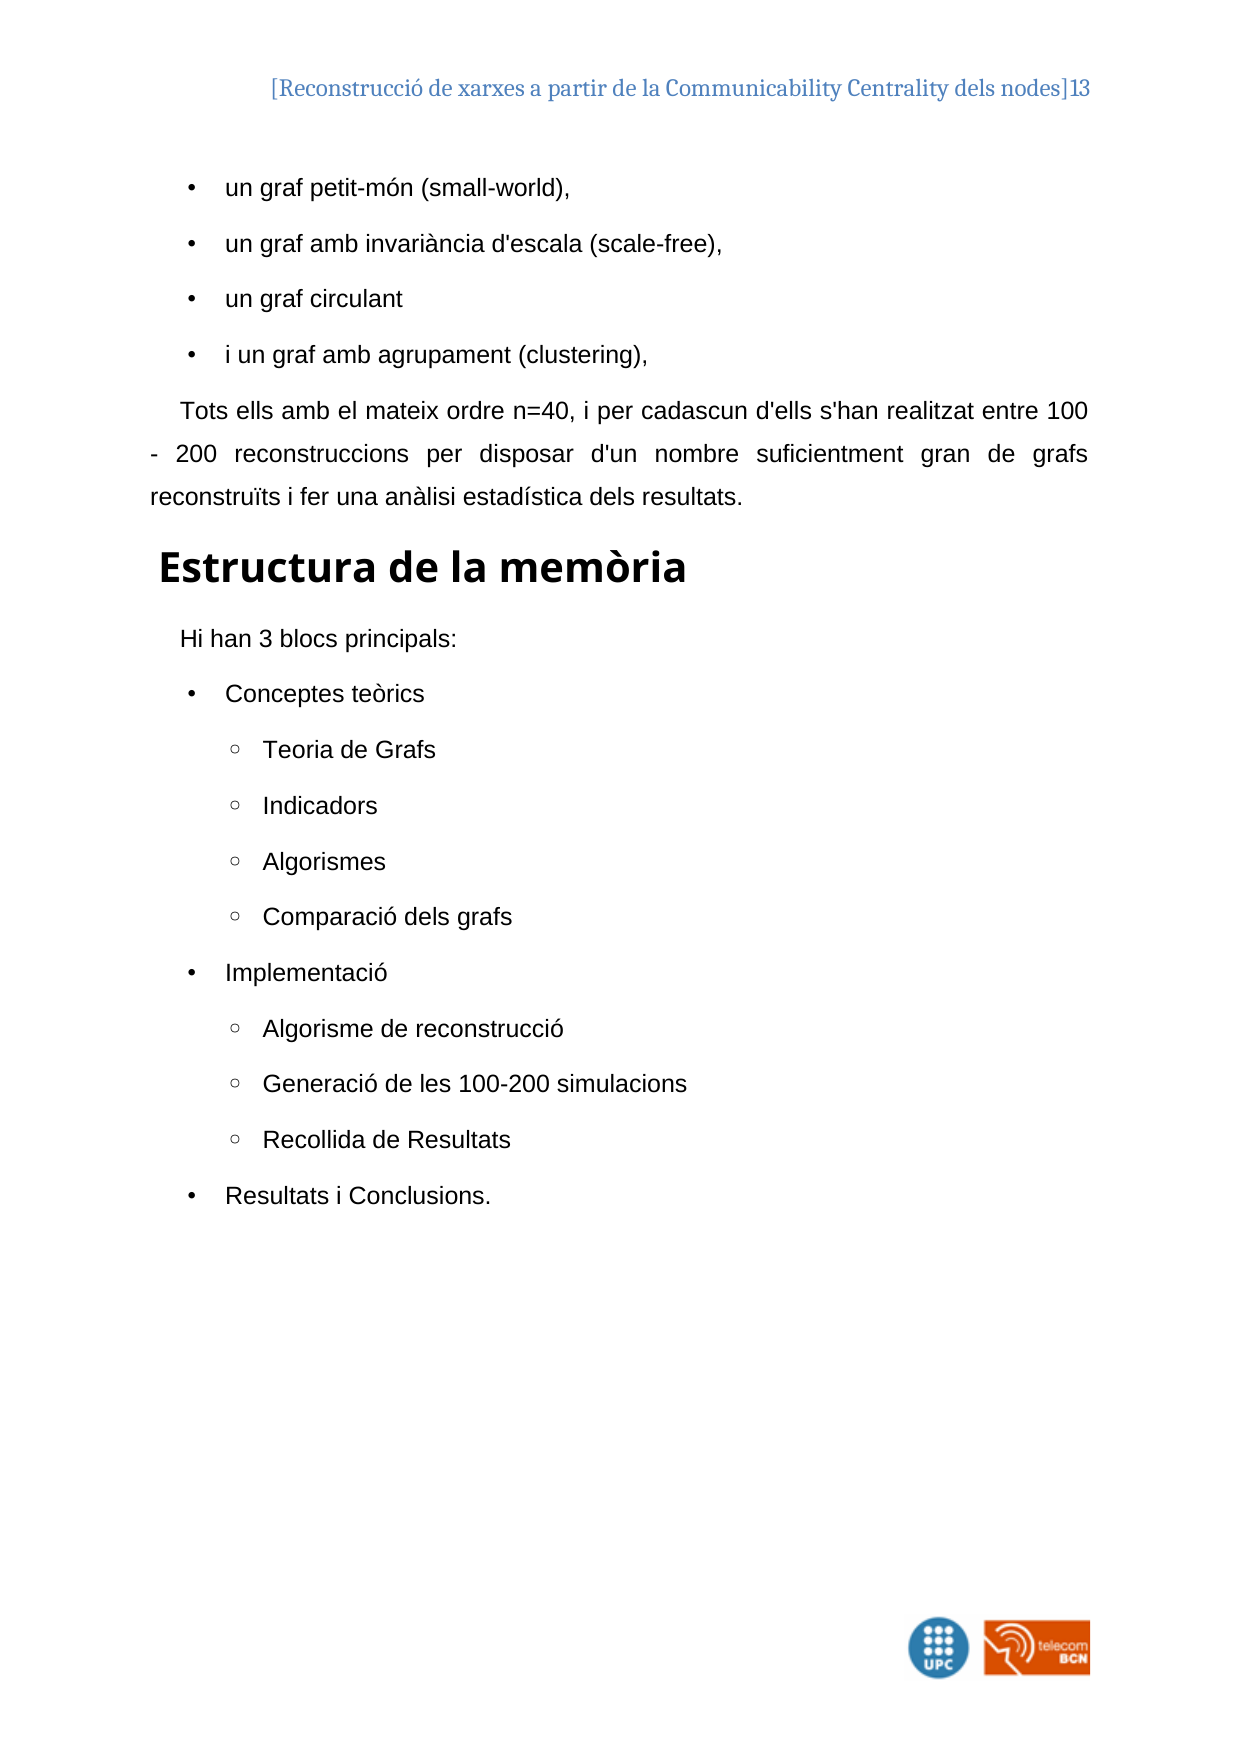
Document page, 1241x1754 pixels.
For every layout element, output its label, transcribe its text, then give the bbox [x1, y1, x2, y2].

list Indicadors [225, 791, 1090, 820]
picture [904, 1614, 1091, 1681]
list un graf amb invariància d'escala (scale-free), [187, 229, 1090, 257]
text Tots ells amb el mateix ordre n=40, i per cadascun d'ells s'han realitzat entre 100 - 200 reconstruccions per disposar d'un nombre suficientment gran de grafs reconstruïts i fer una anàlisi estadística dels resultats. [150, 396, 1090, 511]
list Resultats i Conclusions. [187, 1181, 1090, 1210]
list Conceptes teòrics [187, 679, 1090, 708]
list i un graf amb agrupament (clustering), [187, 340, 1090, 369]
list Algorismes [225, 847, 1090, 875]
list Teoria de Grafs [225, 735, 1090, 764]
list Algorisme de reconstrucció [225, 1014, 1090, 1043]
subtitle Estructura de la memòria [158, 538, 1090, 594]
list Generació de les 100-200 simulacions [225, 1069, 1090, 1098]
list Implementació [187, 958, 1090, 987]
list un graf petit-món (small-world), [187, 173, 1090, 202]
list Comparació dels grafs [225, 902, 1090, 931]
text Hi han 3 blocs principals: [150, 624, 1090, 652]
list un graf circulant [187, 284, 1090, 313]
list Recollida de Resultats [225, 1125, 1090, 1154]
